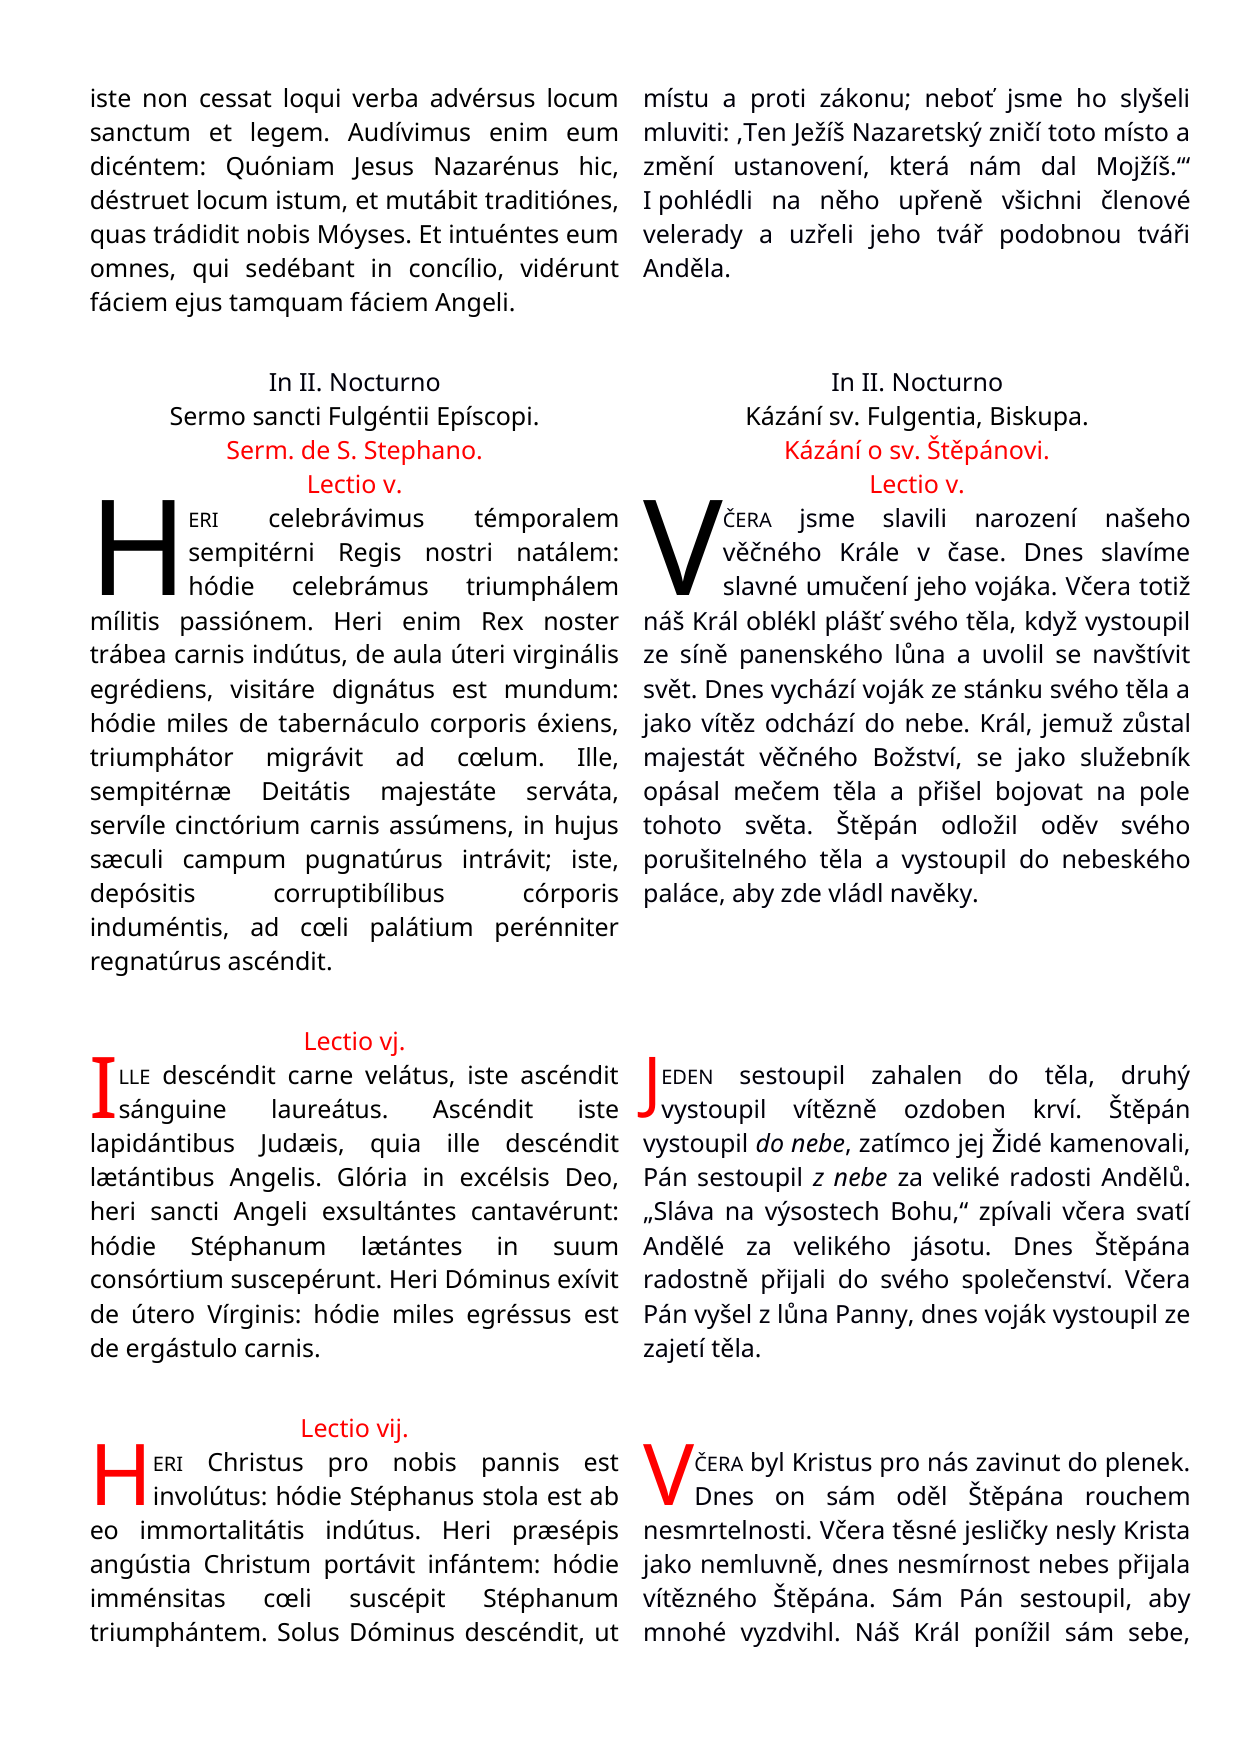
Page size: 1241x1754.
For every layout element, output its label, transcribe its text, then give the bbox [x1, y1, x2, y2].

table_cell Včera byl Kristus pro nás zavinut do plenek. Dnes on sám oděl Štěpána rouchem nesmrtelnosti. Včera těsné jesličky nesly Krista jako nemluvně, dnes nesmírnost nebes přijala vítězného Štěpána. Sám Pán sestoupil, aby mnohé vyzdvihl. Náš Král ponížil sám sebe, [631, 1404, 1203, 1655]
table_cell místu a proti zákonu; neboť jsme ho slyšeli mluviti: ,Ten Ježíš Nazaretský zničí toto místo a změní ustanovení, která nám dal Mojžíš.‘“ I pohlédli na něho upřeně všichni členové velerady a uzřeli jeho tvář podobnou tváři Anděla. [631, 74, 1203, 359]
table_cell Lectio vj. Ille descéndit carne velátus, iste ascéndit sánguine laureátus. Ascéndit iste lapidántibus Judæis, quia ille descéndit lætántibus Angelis. Glória in excélsis Deo, heri sancti Angeli exsultántes cantavérunt: hódie Stéphanum lætántes in suum consórtium suscepérunt. Heri Dóminus exívit de útero Vírginis: hódie miles egréssus est de ergástulo carnis. [78, 1018, 631, 1404]
table_cell In II. Nocturno Sermo sancti Fulgéntii Epíscopi. Serm. de S. Stephano. Lectio v. Heri celebrávimus témporalem sempitérni Regis nostri natálem: hódie celebrámus triumphálem mílitis passiónem. Heri enim Rex noster trábea carnis indútus, de aula úteri virginális egrédiens, visitáre dignátus est mundum: hódie miles de tabernáculo corporis éxiens, triumphátor migrávit ad cœlum. Ille, sempitérnæ Deitátis majestáte serváta, servíle cinctórium carnis assúmens, in hujus sæculi campum pugnatúrus intrávit; iste, depósitis corruptibílibus córporis induméntis, ad cœli palátium perénniter regnatúrus ascéndit. [78, 359, 631, 1018]
table_cell iste non cessat loqui verba advérsus locum sanctum et legem. Audívimus enim eum dicéntem: Quóniam Jesus Nazarénus hic, déstruet locum istum, et mutábit traditiónes, quas trádidit nobis Móyses. Et intuéntes eum omnes, qui sedébant in concílio, vidérunt fáciem ejus tamquam fáciem Angeli. [78, 74, 631, 359]
table_cell In II. Nocturno Kázání sv. Fulgentia, Biskupa. Kázání o sv. Štěpánovi. Lectio v. Včera jsme slavili narození našeho věčného Krále v čase. Dnes slavíme slavné umučení jeho vojáka. Včera totiž náš Král oblékl plášť svého těla, když vystoupil ze síně panenského lůna a uvolil se navštívit svět. Dnes vychází voják ze stánku svého těla a jako vítěz odchází do nebe. Král, jemuž zůstal majestát věčného Božství, se jako služebník opásal mečem těla a přišel bojovat na pole tohoto světa. Štěpán odložil oděv svého porušitelného těla a vystoupil do nebeského paláce, aby zde vládl navěky. [631, 359, 1203, 1018]
table_cell Jeden sestoupil zahalen do těla, druhý vystoupil vítězně ozdoben krví. Štěpán vystoupil do nebe, zatímco jej Židé kamenovali, Pán sestoupil z nebe za veliké radosti Andělů. „Sláva na výsostech Bohu,“ zpívali včera svatí Andělé za velikého jásotu. Dnes Štěpána radostně přijali do svého společenství. Včera Pán vyšel z lůna Panny, dnes voják vystoupil ze zajetí těla. [631, 1018, 1203, 1404]
table_cell Lectio vij. Heri Christus pro nobis pannis est involútus: hódie Stéphanus stola est ab eo immortalitátis indútus. Heri præsépis angústia Christum portávit infántem: hódie imménsitas cœli suscépit Stéphanum triumphántem. Solus Dóminus descéndit, ut [78, 1404, 631, 1655]
